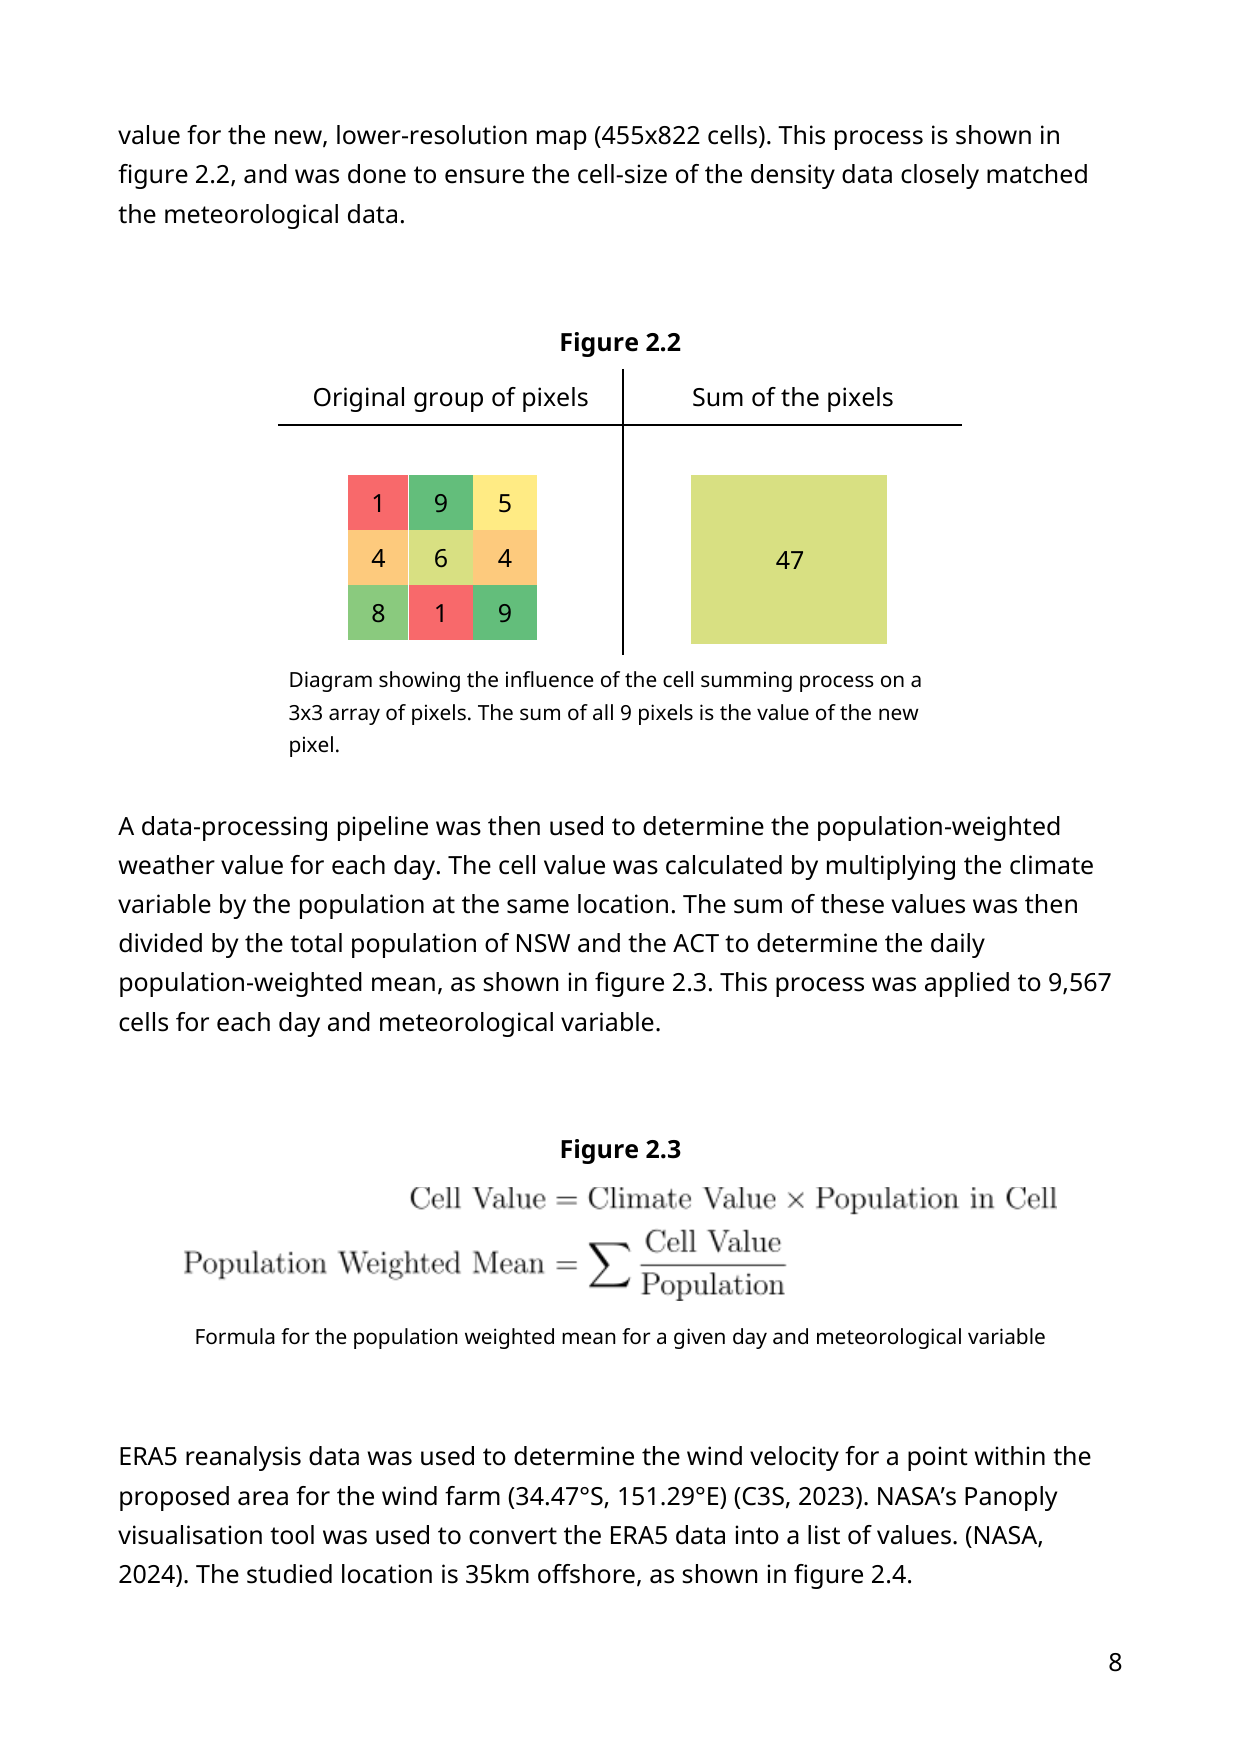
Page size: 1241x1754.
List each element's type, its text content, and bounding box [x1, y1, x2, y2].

table_cell Original group of pixels [278, 369, 622, 424]
table_cell [278, 426, 622, 655]
table_cell [754, 588, 825, 643]
table_header [692, 476, 753, 531]
table_header [826, 476, 886, 531]
table_cell 47 [754, 532, 825, 587]
table_cell 4 [348, 530, 408, 585]
table_cell 4 [473, 530, 537, 585]
table_cell Formula for the population weighted mean for a given day and meteorological variable [118, 1311, 1122, 1361]
table_header [754, 476, 825, 531]
table_cell 6 [409, 530, 473, 585]
text ERA5 reanalysis data was used to determine the wind velocity for a point within the proposed area for the wind farm (34.47°S, 151.29°E) (C3S, 2023). NASA’s Panoply visualisation tool was used to convert the ERA5 data into a list of values. (NASA, 2024). The studied location is 35km offshore, as shown in figure 2.4. [118, 1439, 1122, 1591]
table_header Figure 2.3 [118, 1122, 1122, 1177]
table_cell [826, 532, 886, 587]
picture [183, 1187, 1057, 1301]
table_cell Diagram showing the influence of the cell summing process on a 3x3 array of pixels. The sum of all 9 pixels is the value of the new pixel. [278, 655, 962, 769]
table_cell [692, 532, 753, 587]
table_cell [118, 1177, 1122, 1311]
table_header 9 [409, 475, 473, 530]
table_header 5 [473, 475, 537, 530]
table_cell 9 [473, 585, 537, 640]
table_cell [692, 588, 753, 643]
table_cell 8 [348, 585, 408, 640]
table_cell [826, 588, 886, 643]
table_header Figure 2.2 [278, 314, 962, 369]
text A data-processing pipeline was then used to determine the population-weighted weather value for each day. The cell value was calculated by multiplying the climate variable by the population at the same location. The sum of these values was then divided by the total population of NSW and the ACT to determine the daily population-weighted mean, as shown in figure 2.3. This process was applied to 9,567 cells for each day and meteorological variable. [118, 808, 1122, 1038]
table_cell 1 [409, 585, 473, 640]
text value for the new, lower-resolution map (455x822 cells). This process is shown in figure 2.2, and was done to ensure the cell-size of the density data closely matched the meteorological data. [118, 118, 1122, 230]
table_header 1 [348, 475, 408, 530]
table_cell [624, 426, 962, 655]
table_cell Sum of the pixels [624, 369, 962, 424]
